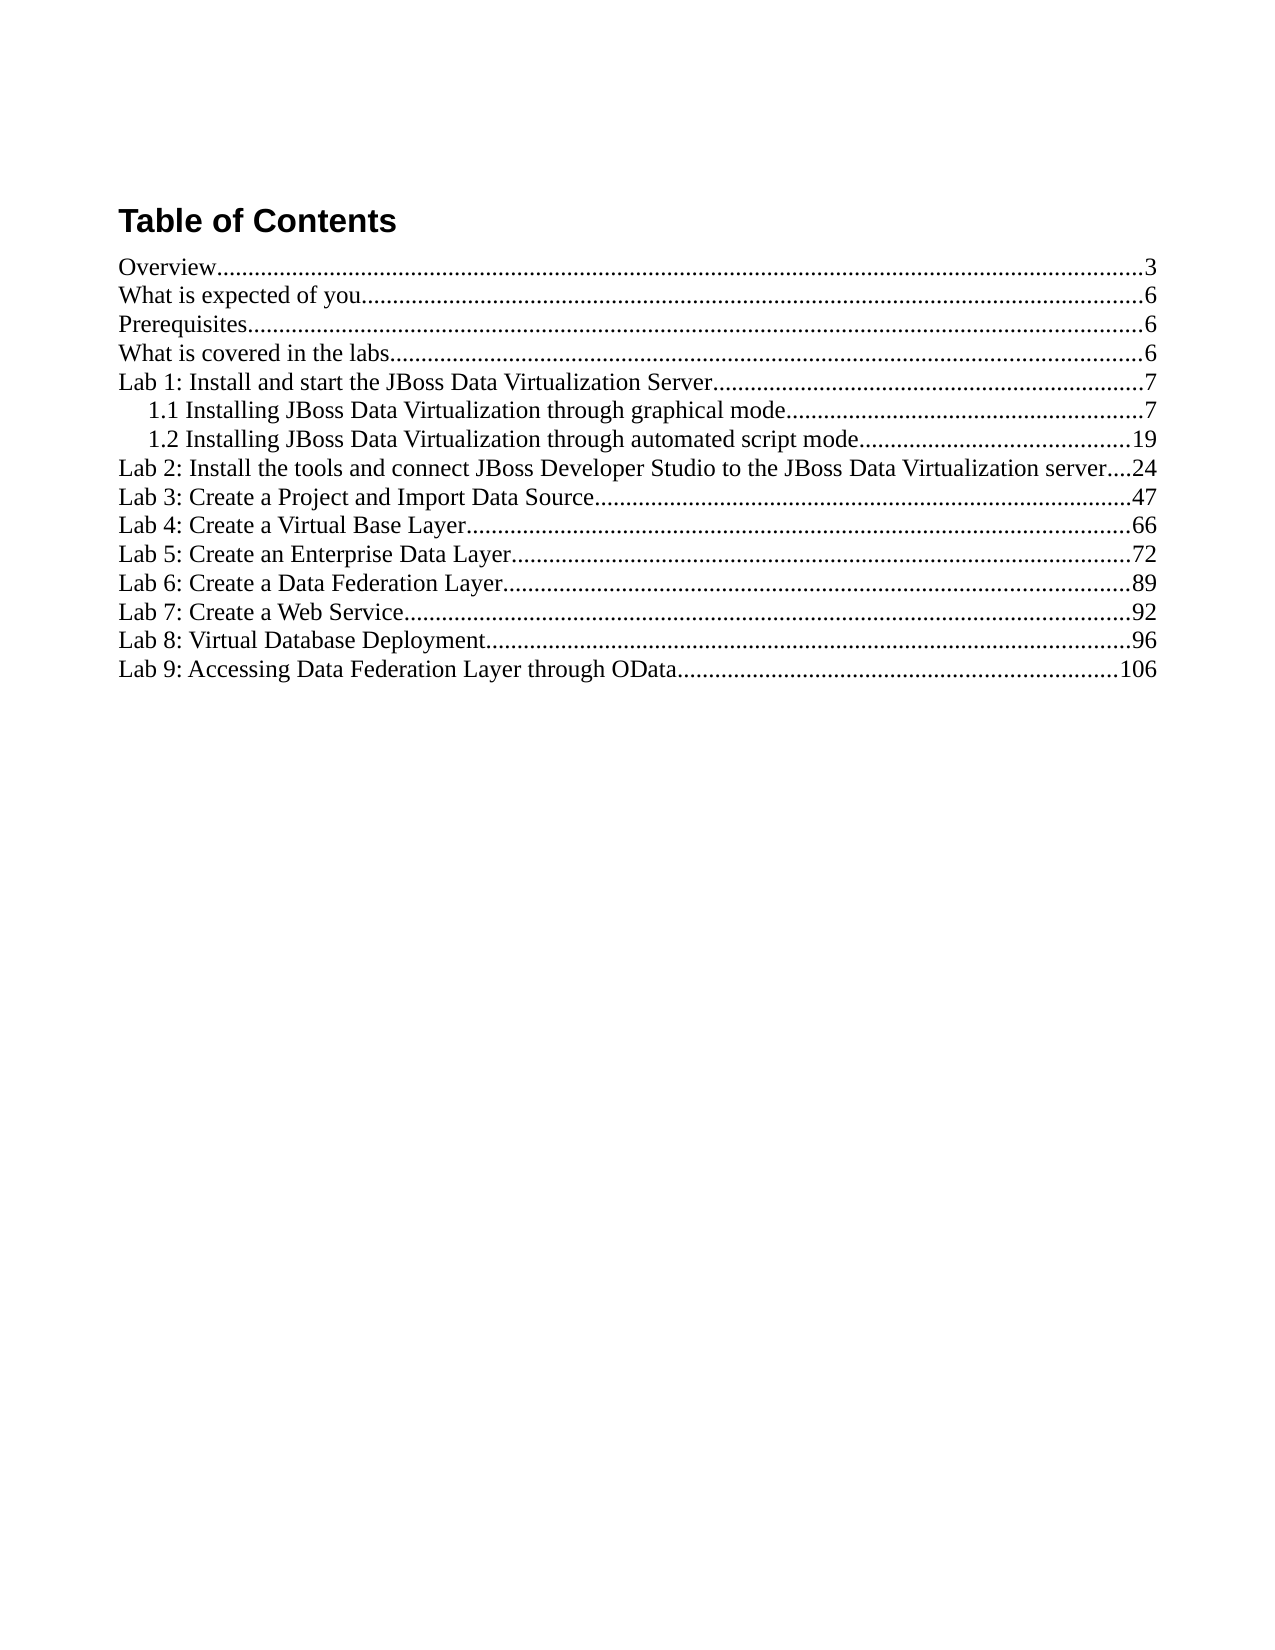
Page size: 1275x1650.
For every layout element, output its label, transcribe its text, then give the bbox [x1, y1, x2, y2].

text Lab 5: Create an Enterprise Data Layer 72 [118, 539, 1157, 568]
text Prerequisites 6 [118, 309, 1157, 338]
text 1.2 Installing JBoss Data Virtualization through automated script mode 19 [148, 424, 1157, 453]
text Lab 7: Create a Web Service 92 [118, 597, 1157, 625]
text What is expected of you 6 [118, 280, 1157, 309]
text Overview 3 [118, 252, 1157, 280]
text 1.1 Installing JBoss Data Virtualization through graphical mode 7 [148, 395, 1157, 424]
text Lab 3: Create a Project and Import Data Source 47 [118, 482, 1157, 510]
text Lab 1: Install and start the JBoss Data Virtualization Server 7 [118, 367, 1157, 395]
text Lab 9: Accessing Data Federation Layer through OData 106 [118, 654, 1157, 683]
text Lab 6: Create a Data Federation Layer 89 [118, 568, 1157, 597]
text Lab 4: Create a Virtual Base Layer 66 [118, 510, 1157, 539]
text Lab 2: Install the tools and connect JBoss Developer Studio to the JBoss Data Virtualization server 24 [118, 453, 1157, 482]
text What is covered in the labs 6 [118, 338, 1157, 367]
subtitle Table of Contents [118, 201, 1157, 239]
text Lab 8: Virtual Database Deployment 96 [118, 625, 1157, 654]
